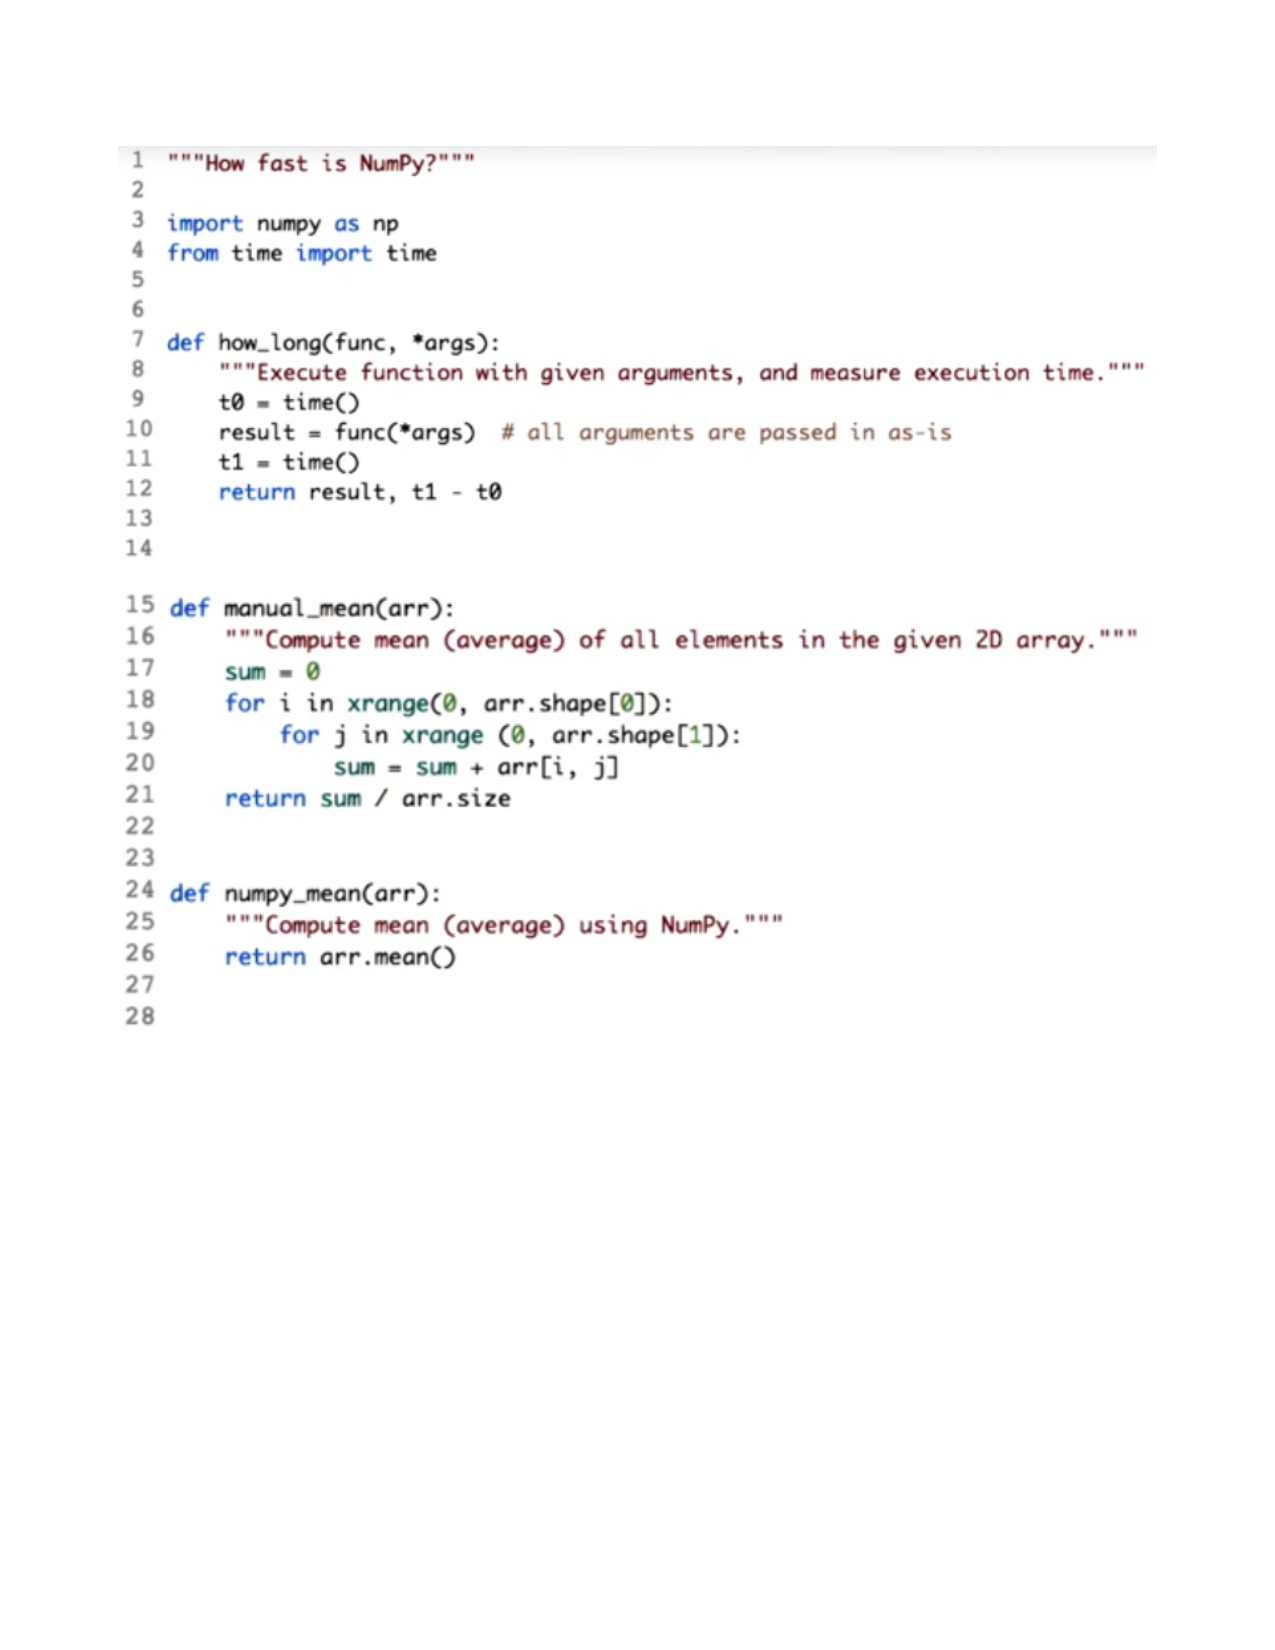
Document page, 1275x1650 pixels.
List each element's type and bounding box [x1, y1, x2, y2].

picture [118, 146, 1157, 561]
picture [118, 589, 1157, 1028]
